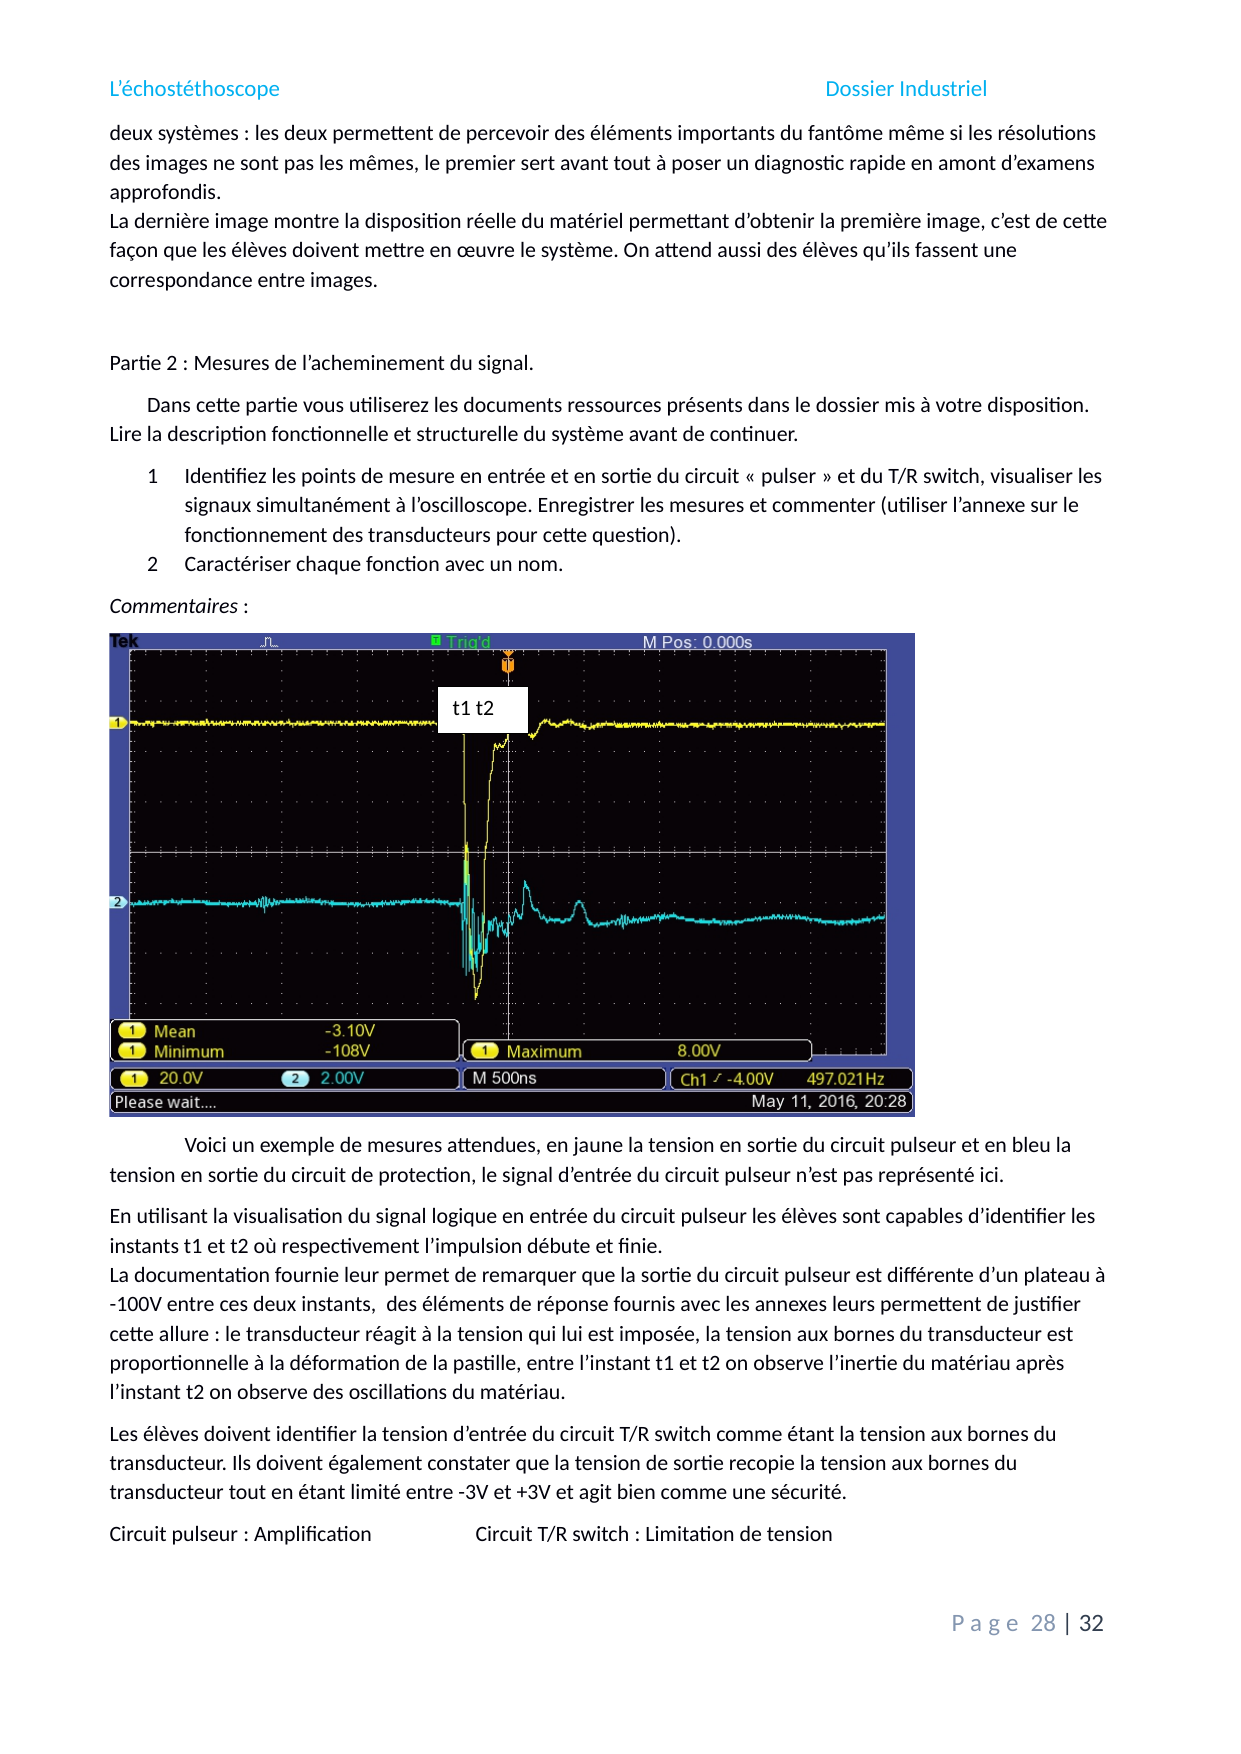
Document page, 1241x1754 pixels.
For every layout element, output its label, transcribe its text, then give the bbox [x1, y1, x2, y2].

list Caractériser chaque fonction avec un nom. [147, 550, 1131, 577]
text En utilisant la visualisation du signal logique en entrée du circuit pulseur les élèves sont capables d’identifier les instants t1 et t2 où respectivement l’impulsion débute et finie. La documentation fournie leur permet de remarquer que la sortie du circuit pulseur est différente d’un plateau à -100V entre ces deux instants, des éléments de réponse fournis avec les annexes leurs permettent de justifier cette allure : le transducteur réagit à la tension qui lui est imposée, la tension aux bornes du transducteur est proportionnelle à la déformation de la pastille, entre l’instant t1 et t2 on observe l’inertie du matériau après l’instant t2 on observe des oscillations du matériau. [109, 1203, 1131, 1405]
text Les élèves doivent identifier la tension d’entrée du circuit T/R switch comme étant la tension aux bornes du transducteur. Ils doivent également constater que la tension de sortie recopie la tension aux bornes du transducteur tout en étant limité entre -3V et +3V et agit bien comme une sécurité. [109, 1420, 1131, 1505]
text Voici un exemple de mesures attendues, en jaune la tension en sortie du circuit pulseur et en bleu la tension en sortie du circuit de protection, le signal d’entrée du circuit pulseur n’est pas représenté ici. [109, 1132, 1131, 1187]
text deux systèmes : les deux permettent de percevoir des éléments importants du fantôme même si les résolutions des images ne sont pas les mêmes, le premier sert avant tout à poser un diagnostic rapide en amont d’examens approfondis. La dernière image montre la disposition réelle du matériel permettant d’obtenir la première image, c’est de cette façon que les élèves doivent mettre en œuvre le système. On attend aussi des élèves qu’ils fassent une correspondance entre images. [109, 119, 1131, 293]
text Partie 2 : Mesures de l’acheminement du signal. [109, 349, 1131, 376]
list Identifiez les points de mesure en entrée et en sortie du circuit « pulser » et du T/R switch, visualiser les signaux simultanément à l’oscilloscope. Enregistrer les mesures et commenter (utiliser l’annexe sur le fonctionnement des transducteurs pour cette question). [147, 462, 1131, 547]
text Dans cette partie vous utiliserez les documents ressources présents dans le dossier mis à votre disposition. Lire la description fonctionnelle et structurelle du système avant de continuer. [109, 391, 1131, 447]
text Circuit pulseur : Amplification Circuit T/R switch : Limitation de tension [109, 1520, 1131, 1547]
picture [109, 633, 915, 1117]
text Commentaires : [109, 592, 1131, 618]
